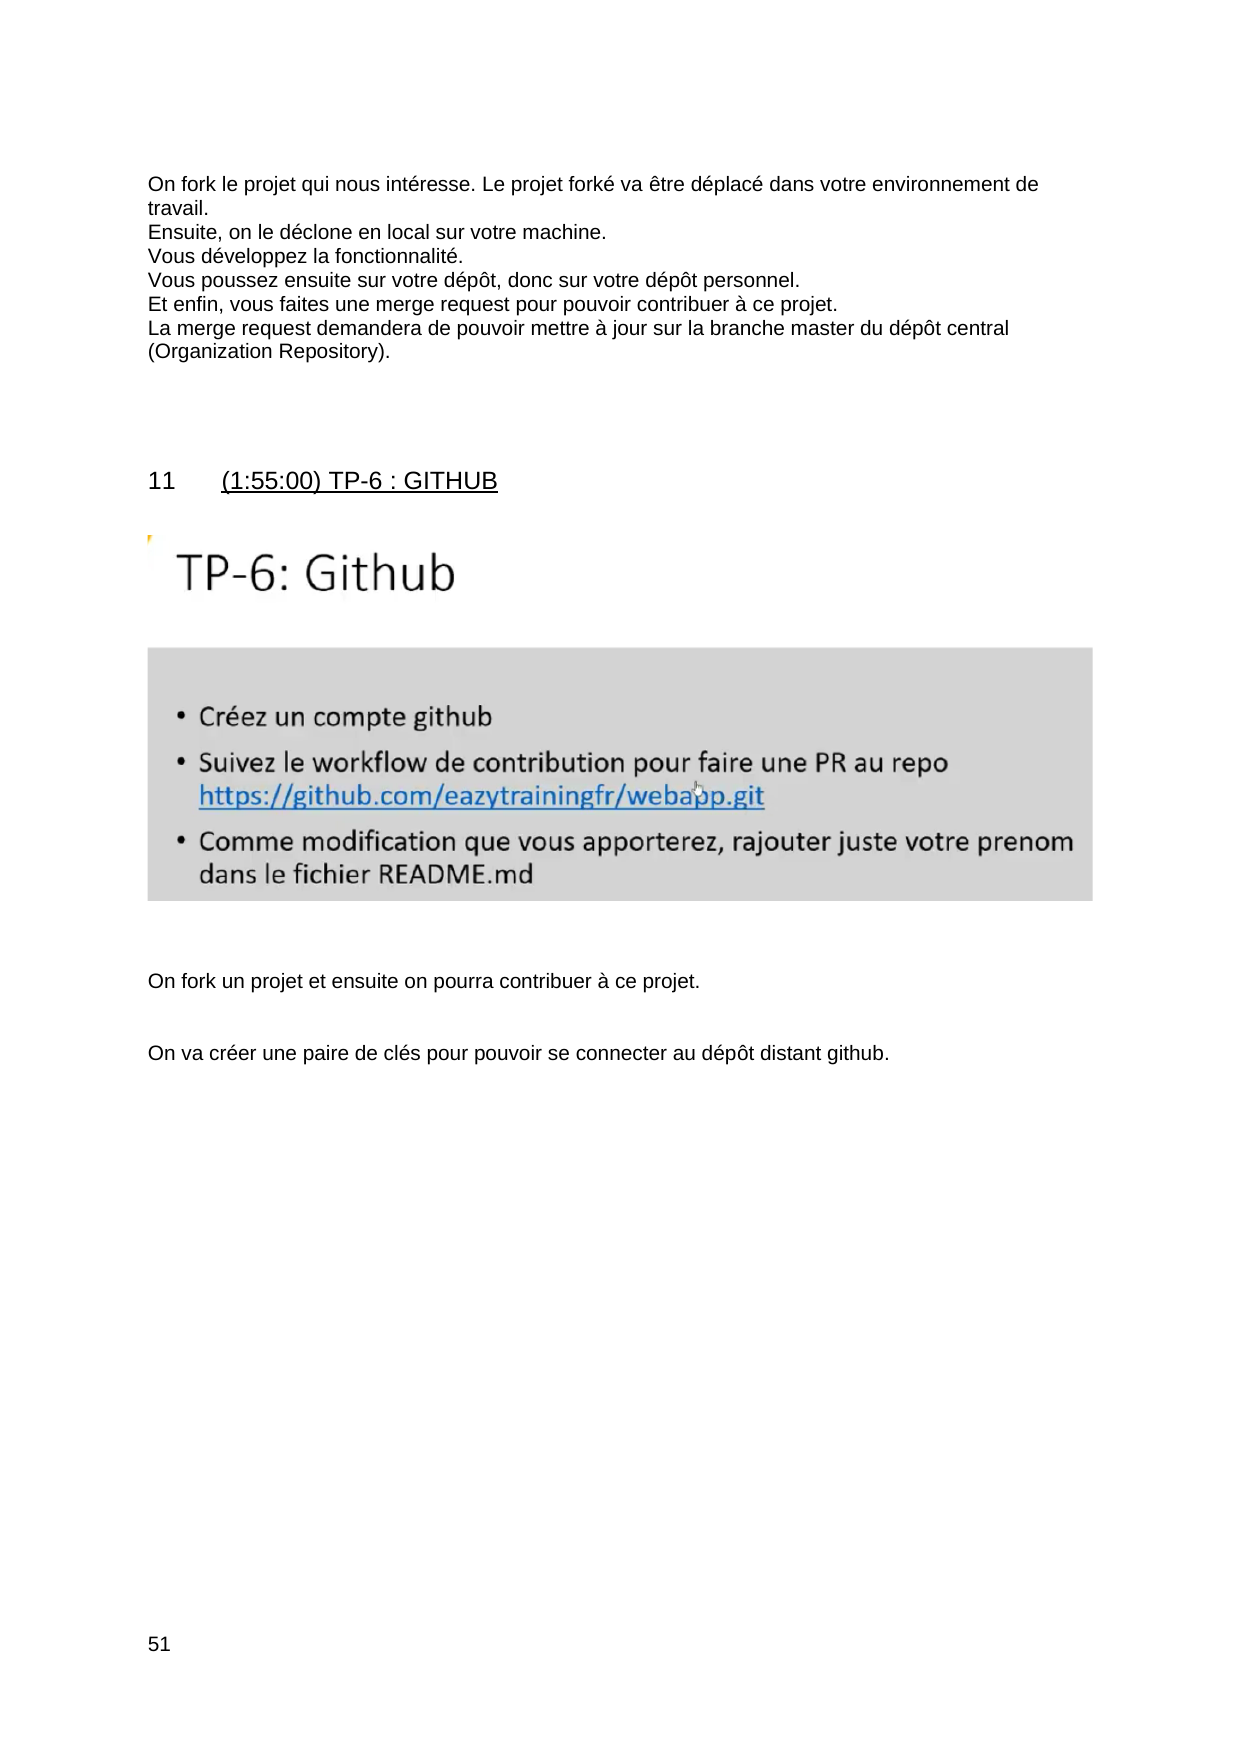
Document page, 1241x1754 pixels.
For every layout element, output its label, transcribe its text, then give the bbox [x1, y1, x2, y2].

text On fork un projet et ensuite on pourra contribuer à ce projet. [148, 969, 1093, 993]
text On fork le projet qui nous intéresse. Le projet forké va être déplacé dans votre environnement de travail. [148, 172, 1093, 219]
text Vous poussez ensuite sur votre dépôt, donc sur votre dépôt personnel. [148, 267, 1093, 291]
text Vous développez la fonctionnalité. [148, 243, 1093, 267]
text Ensuite, on le déclone en local sur votre machine. [148, 219, 1093, 243]
text On va créer une paire de clés pour pouvoir se connecter au dépôt distant github. [148, 1041, 1093, 1065]
text Et enfin, vous faites une merge request pour pouvoir contribuer à ce projet. [148, 291, 1093, 315]
text La merge request demandera de pouvoir mettre à jour sur la branche master du dépôt central (Organization Repository). [148, 315, 1093, 363]
subtitle (1:55:00) TP-6 : Github [148, 466, 1093, 495]
picture [147, 535, 1093, 901]
